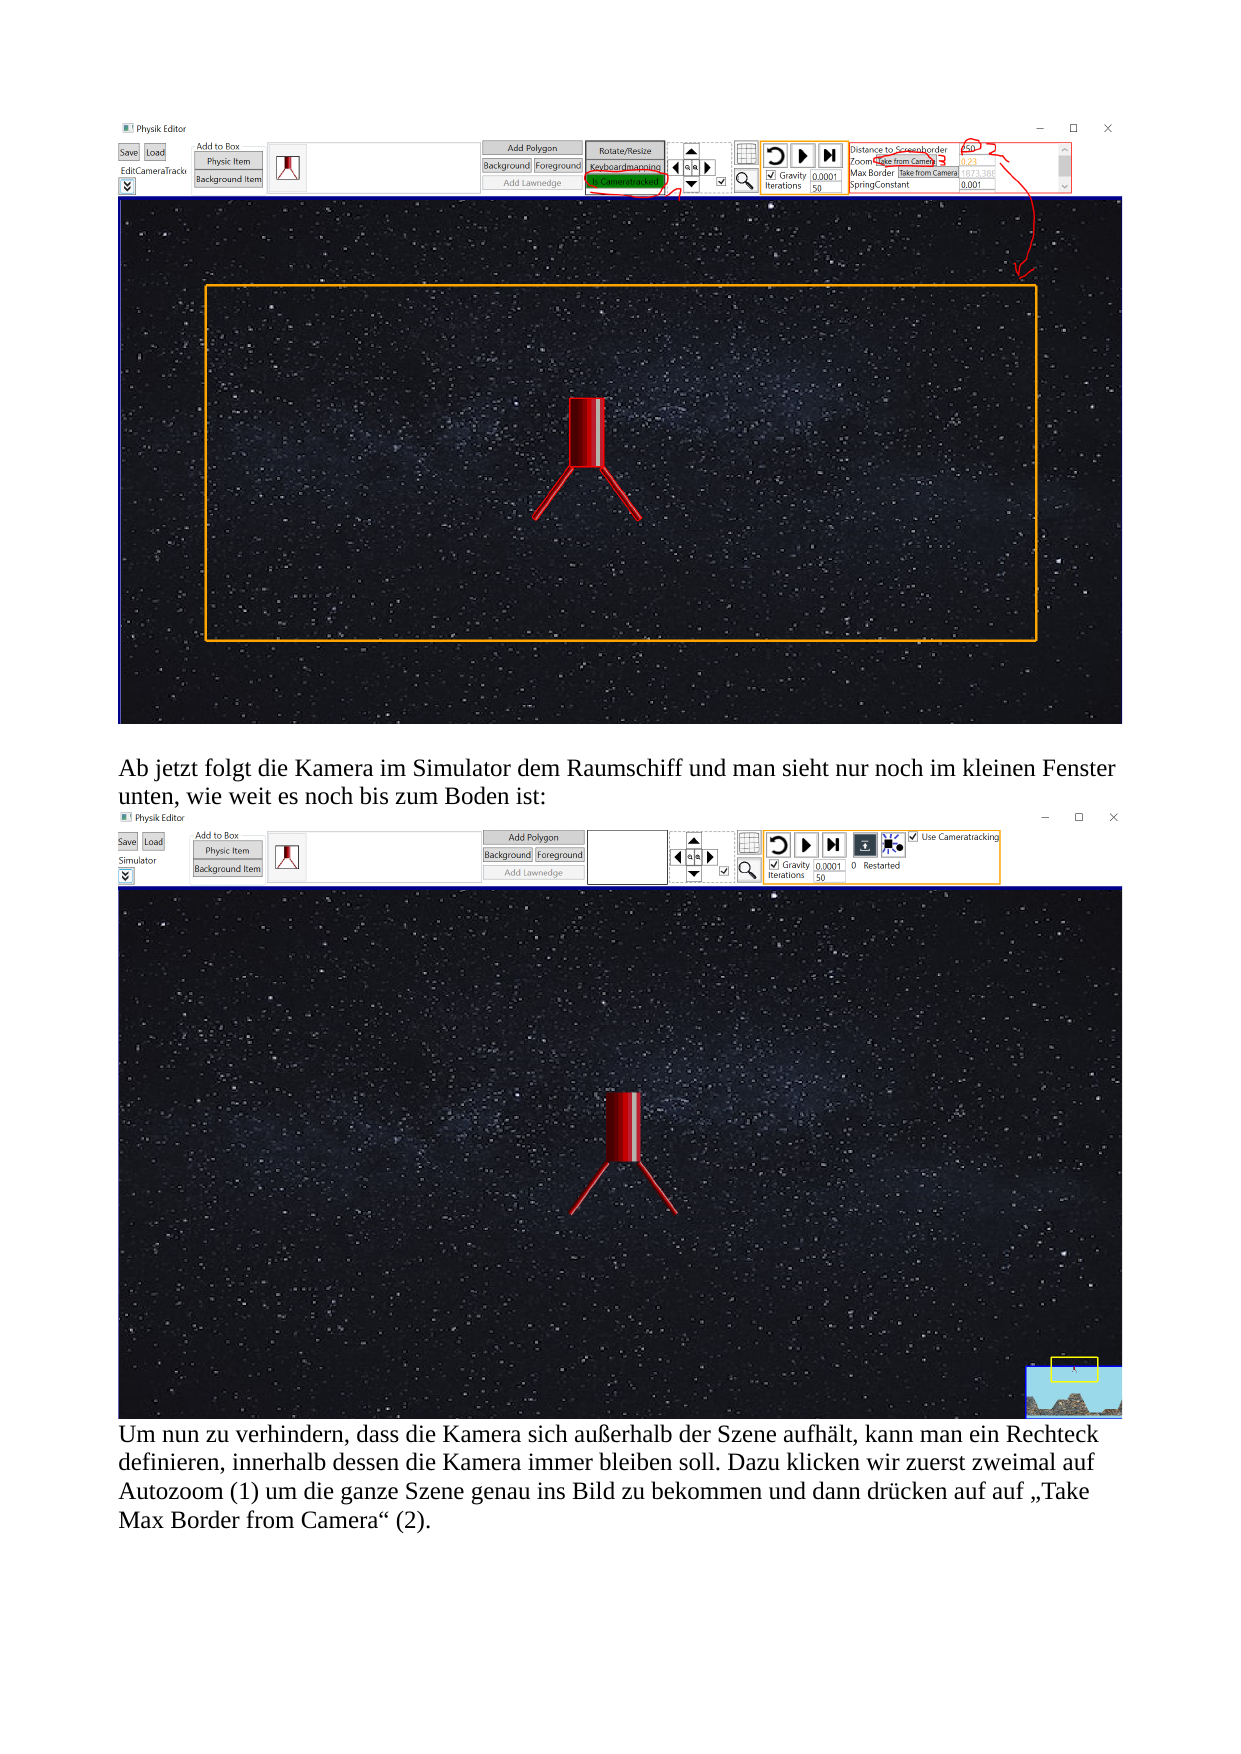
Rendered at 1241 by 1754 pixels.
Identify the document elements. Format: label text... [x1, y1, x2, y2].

text Um nun zu verhindern, dass die Kamera sich außerhalb der Szene aufhält, kann man ein Rechteck definieren, innerhalb dessen die Kamera immer bleiben soll. Dazu klicken wir zuerst zweimal auf Autozoom (1) um die ganze Szene genau ins Bild zu bekommen und dann drücken auf auf „Take Max Border from Camera“ (2). [118, 1419, 1122, 1534]
picture [118, 810, 1123, 1419]
text Ab jetzt folgt die Kamera im Simulator dem Raumschiff und man sieht nur noch im kleinen Fenster unten, wie weit es noch bis zum Boden ist: [118, 753, 1122, 810]
picture [118, 118, 1123, 724]
